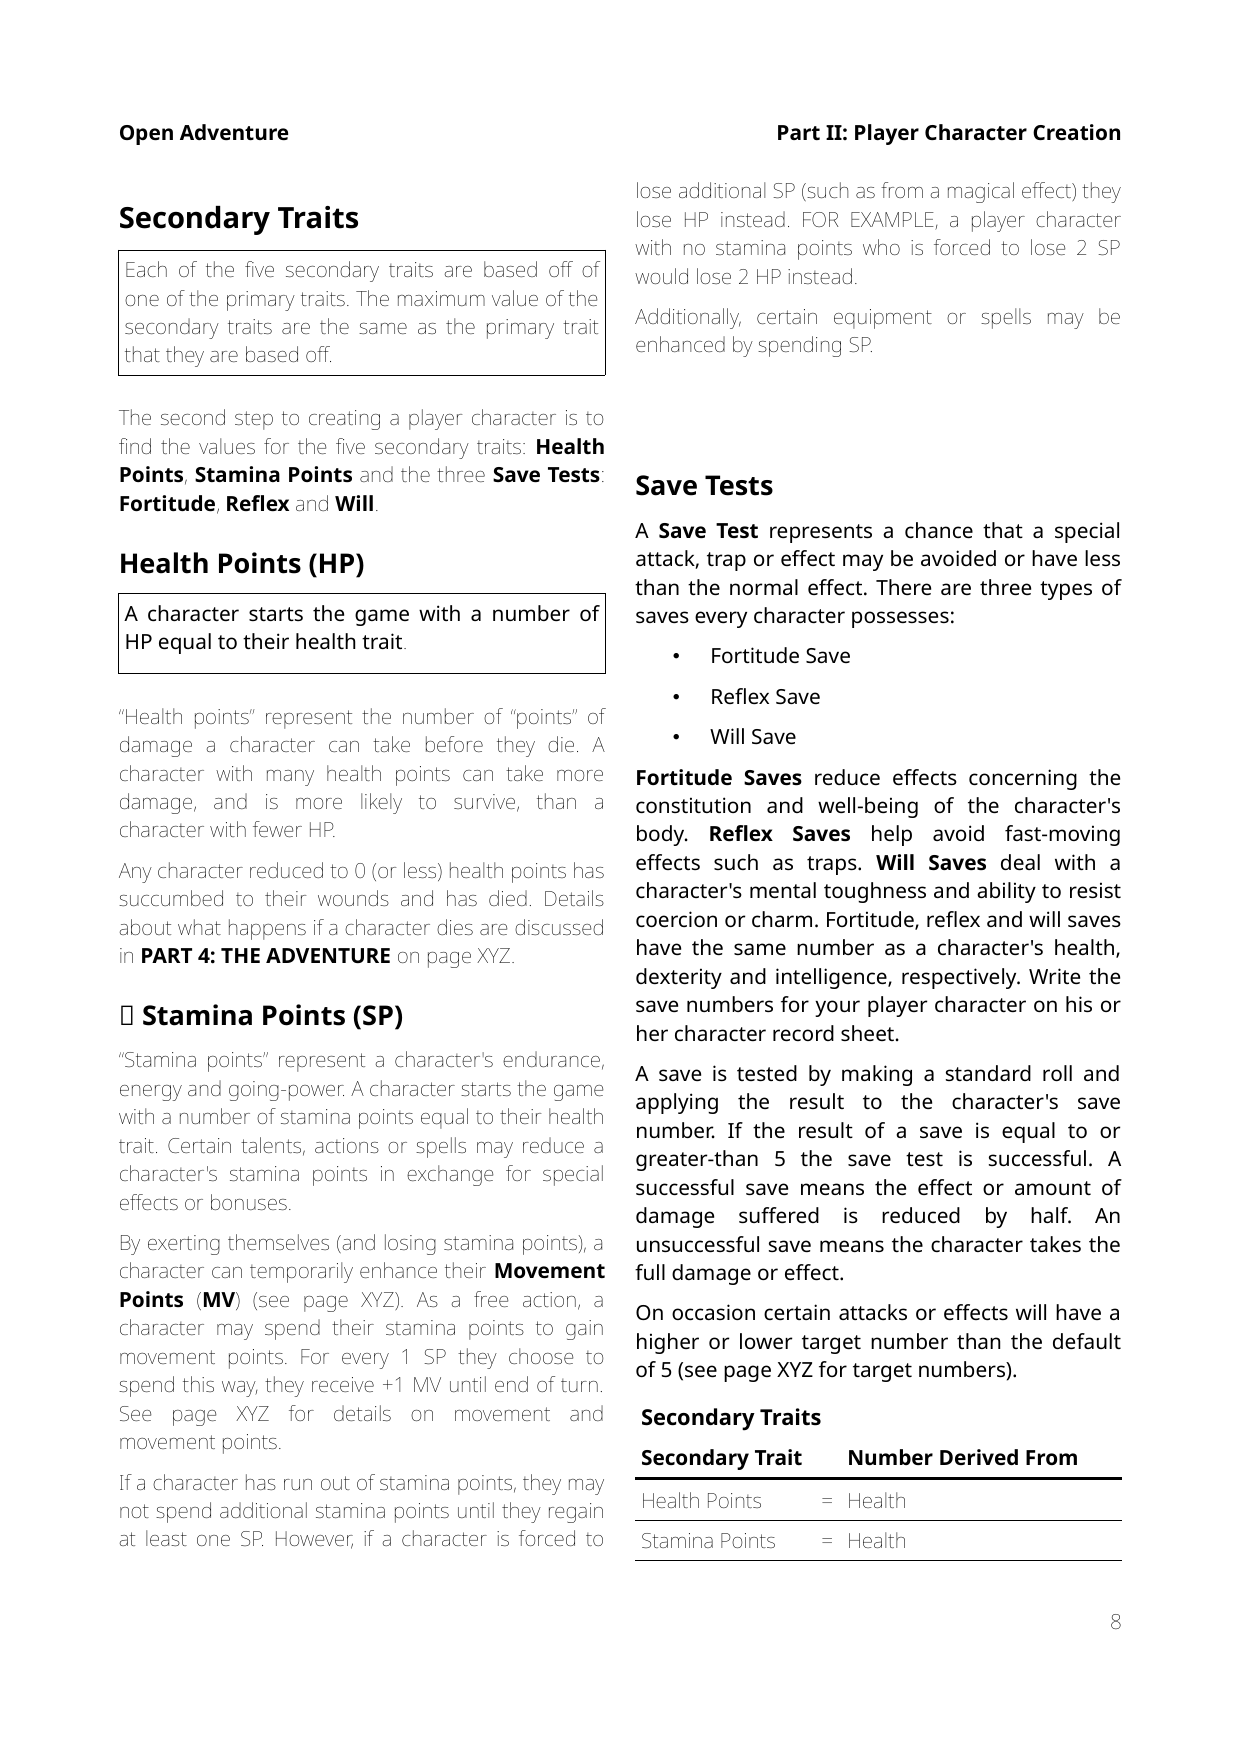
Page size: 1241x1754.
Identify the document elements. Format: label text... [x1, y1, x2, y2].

list Fortitude Save [673, 641, 1122, 670]
table_header Each of the five secondary traits are based off of one of the primary traits. The maximum value of the secondary traits are the same as the primary trait that they are based off. [119, 251, 605, 375]
text By exerting themselves (and losing stamina points), a character can temporarily enhance their Movement Points (MV) (see page XYZ). As a free action, a character may spend their stamina points to gain movement points. For every 1 SP they choose to spend this way, they receive +1 MV until end of turn. See page XYZ for details on movement and movement points. [118, 1228, 605, 1456]
table_cell = [813, 1521, 841, 1560]
text lose additional SP (such as from a magical effect) they lose HP instead. FOR EXAMPLE, a player character with no stamina points who is forced to lose 2 SP would lose 2 HP instead. [635, 176, 1122, 290]
list Will Save [673, 722, 1122, 751]
table_header A character starts the game with a number of HP equal to their health trait. [119, 594, 605, 673]
list Reflex Save [673, 682, 1122, 710]
text On occasion certain attacks or effects will have a higher or lower target number than the default of 5 (see page XYZ for target numbers). [635, 1298, 1122, 1384]
text If a character has run out of stamina points, they may not spend additional stamina points until they regain at least one SP. However, if a character is forced to [118, 1468, 605, 1553]
text Health Points (HP) [118, 544, 605, 581]
table_cell Secondary Trait [635, 1437, 813, 1477]
text Save Tests [635, 467, 1122, 504]
subtitle Secondary Traits [118, 197, 605, 237]
table_cell Number Derived From [841, 1437, 1122, 1477]
text A save is tested by making a standard roll and applying the result to the character's save number. If the result of a save is equal to or greater-than 5 the save test is successful. A successful save means the effect or amount of damage suffered is reduced by half. An unsuccessful save means the character takes the full damage or effect. [635, 1059, 1122, 1287]
table_cell Stamina Points [635, 1521, 813, 1560]
table_cell Health [841, 1521, 1122, 1560]
text Any character reduced to 0 (or less) health points has succumbed to their wounds and has died. Details about what happens if a character dies are discussed in PART 4: THE ADVENTURE on page XYZ. [118, 856, 605, 970]
table_cell [813, 1437, 841, 1477]
text Additionally, certain equipment or spells may be enhanced by spending SP. [635, 302, 1122, 359]
text A Save Test represents a chance that a special attack, trap or effect may be avoided or have less than the normal effect. There are three types of saves every character possesses: [635, 516, 1122, 629]
table_cell Health [841, 1480, 1122, 1520]
text “Health points” represent the number of “points” of damage a character can take before they die. A character with many health points can take more damage, and is more likely to survive, than a character with fewer HP. [118, 674, 605, 844]
table_cell = [813, 1480, 841, 1520]
text The second step to creating a player character is to find the values for the five secondary traits: Health Points, Stamina Points and the three Save Tests: Fortitude, Reflex and Will. [118, 376, 605, 517]
text Fortitude Saves reduce effects concerning the constitution and well-being of the character's body. Reflex Saves help avoid fast-moving effects such as traps. Will Saves deal with a character's mental toughness and ability to resist coercion or charm. Fortitude, reflex and will saves have the same number as a character's health, dexterity and intelligence, respectively. Write the save numbers for your player character on his or her character record sheet. [635, 763, 1122, 1047]
text “Stamina points” represent a character's endurance, energy and going-power. A character starts the game with a number of stamina points equal to their health trait. Certain talents, actions or spells may reduce a character's stamina points in exchange for special effects or bonuses. [118, 1046, 605, 1216]
table_cell Health Points [635, 1480, 813, 1520]
table_header Secondary Traits [635, 1396, 1122, 1437]
text  Stamina Points (SP) [118, 997, 605, 1034]
